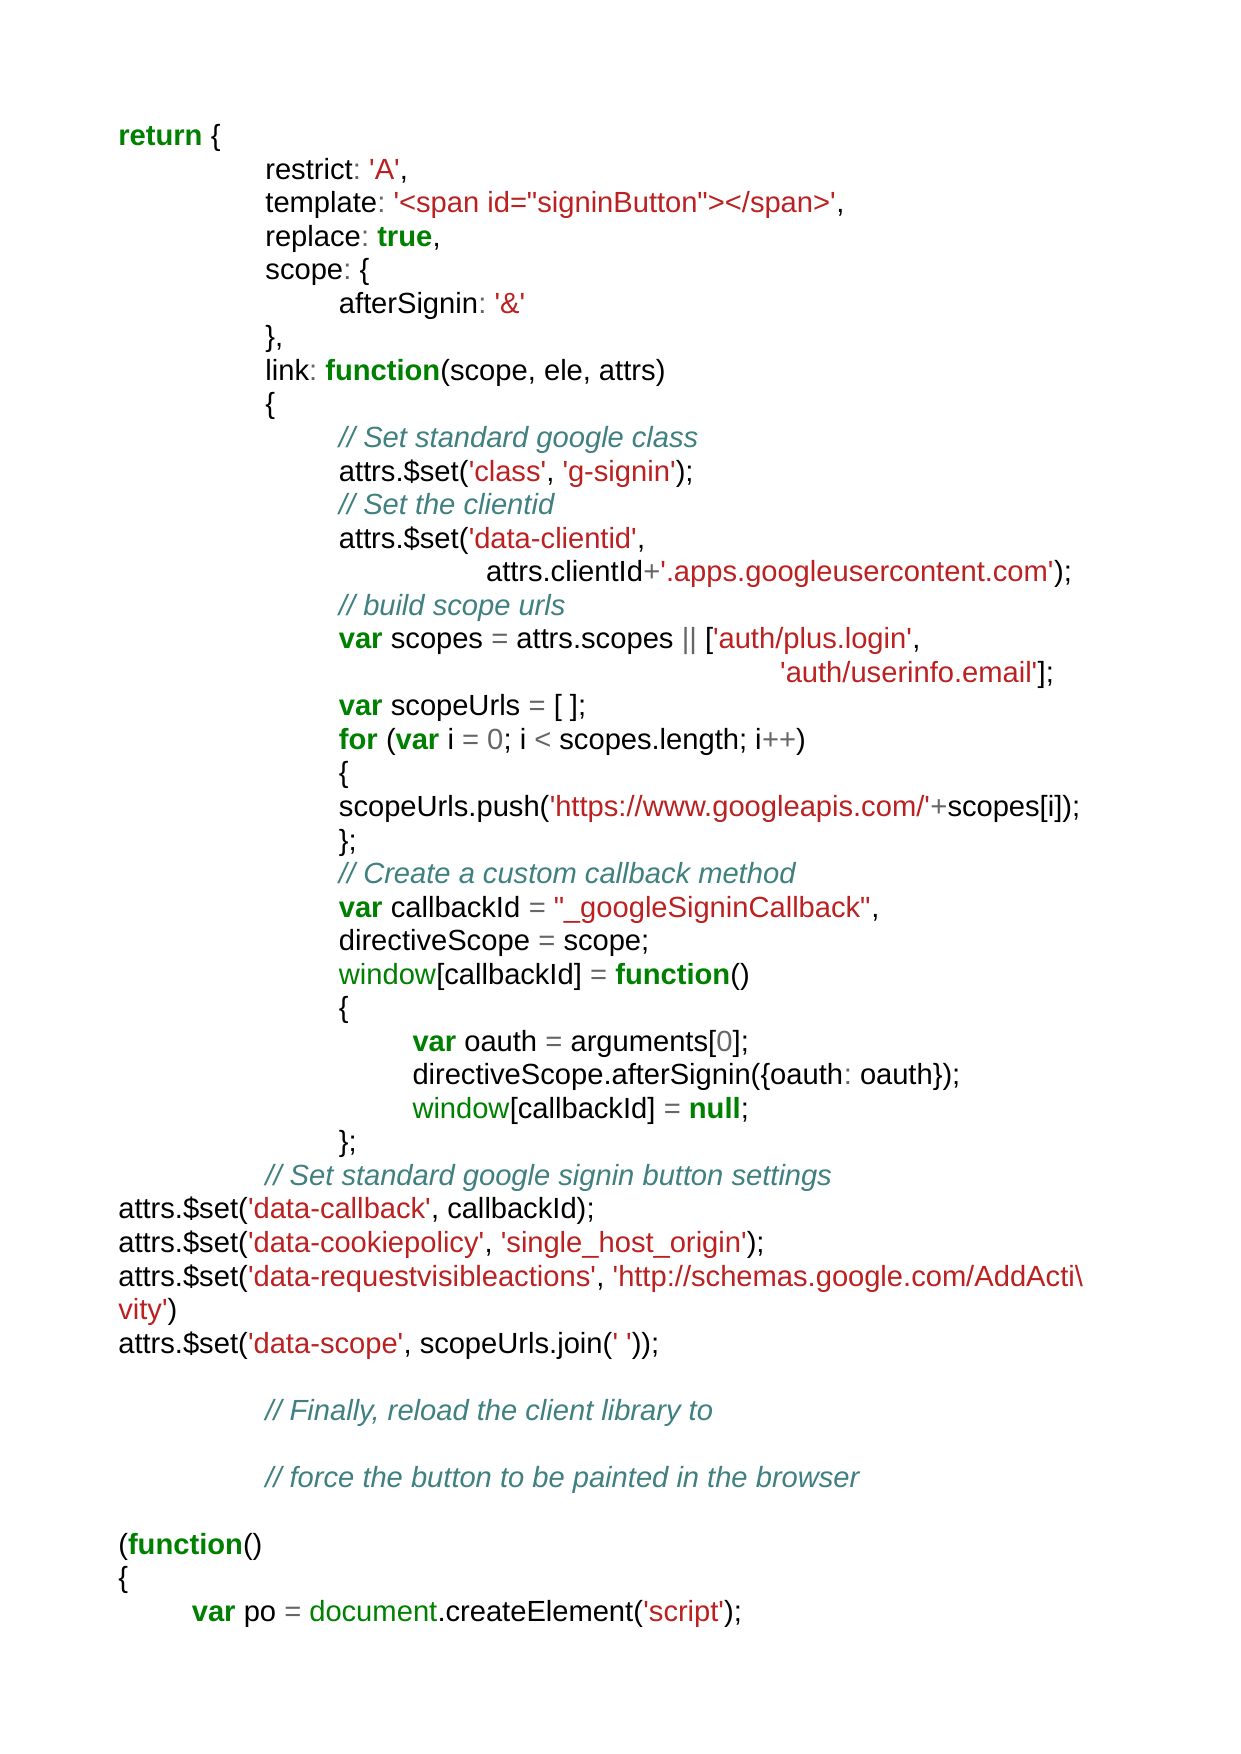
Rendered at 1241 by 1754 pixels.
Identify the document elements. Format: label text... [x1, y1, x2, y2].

text // Set standard google class [118, 420, 1122, 453]
text restrict: 'A', [118, 152, 1122, 185]
text return { [118, 118, 1122, 152]
text var callbackId = "_googleSigninCallback", [118, 889, 1122, 923]
text directiveScope.afterSignin({oauth: oauth}); [118, 1057, 1122, 1091]
text }; [118, 822, 1122, 856]
text var scopeUrls = [ ]; [118, 688, 1122, 722]
text attrs.$set('data-clientid', [118, 521, 1122, 554]
text scopeUrls.push('https://www.googleapis.com/'+scopes[i]); [118, 789, 1122, 822]
text }; [118, 1124, 1122, 1158]
text vity') [118, 1292, 1122, 1326]
text // force the button to be painted in the browser [118, 1460, 1122, 1493]
text attrs.$set('class', 'g-signin'); [118, 453, 1122, 487]
text }, [118, 319, 1122, 353]
text replace: true, [118, 219, 1122, 252]
text { [118, 990, 1122, 1024]
text { [118, 755, 1122, 789]
text attrs.$set('data-callback', callbackId); [118, 1191, 1122, 1225]
text attrs.$set('data-requestvisibleactions', 'http://schemas.google.com/AddActi\ [118, 1258, 1122, 1292]
text template: '<span id="signinButton"></span>', [118, 185, 1122, 219]
text 'auth/userinfo.email']; [118, 655, 1122, 688]
text window[callbackId] = function() [118, 957, 1122, 990]
text var po = document.createElement('script'); [118, 1594, 1122, 1627]
text for (var i = 0; i < scopes.length; i++) [118, 722, 1122, 755]
text // Finally, reload the client library to [118, 1393, 1122, 1426]
text { [118, 1560, 1122, 1594]
text // build scope urls [118, 588, 1122, 621]
text afterSignin: '&' [118, 286, 1122, 319]
text attrs.$set('data-scope', scopeUrls.join(' ')); [118, 1326, 1122, 1359]
text // Set the clientid [118, 487, 1122, 521]
text var scopes = attrs.scopes || ['auth/plus.login', [118, 621, 1122, 655]
text link: function(scope, ele, attrs) [118, 353, 1122, 386]
text attrs.clientId+'.apps.googleusercontent.com'); [118, 554, 1122, 588]
text // Create a custom callback method [118, 856, 1122, 889]
text var oauth = arguments[0]; [118, 1024, 1122, 1057]
text scope: { [118, 252, 1122, 286]
text // Set standard google signin button settings [118, 1158, 1122, 1191]
text attrs.$set('data-cookiepolicy', 'single_host_origin'); [118, 1225, 1122, 1258]
text (function() [118, 1527, 1122, 1560]
text directiveScope = scope; [118, 923, 1122, 957]
text { [118, 386, 1122, 420]
text window[callbackId] = null; [118, 1091, 1122, 1124]
